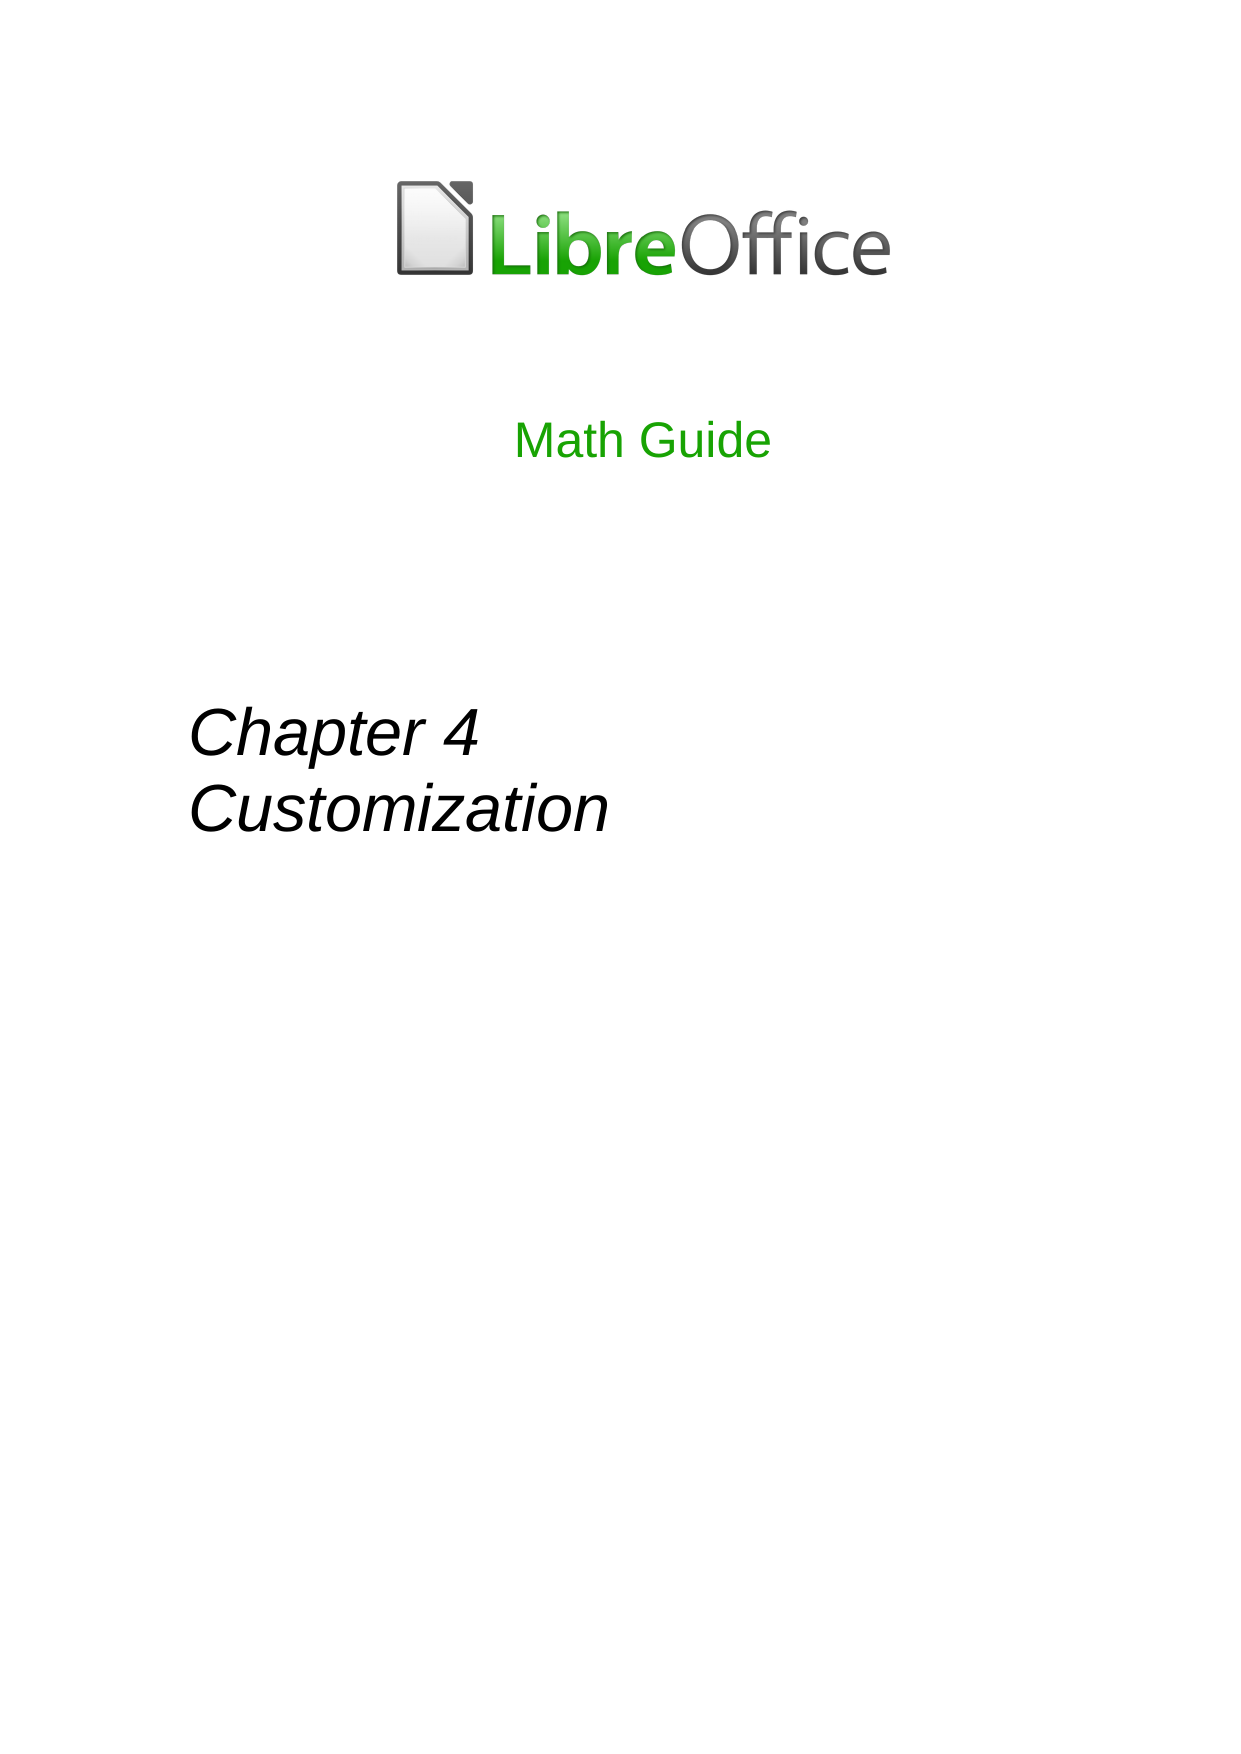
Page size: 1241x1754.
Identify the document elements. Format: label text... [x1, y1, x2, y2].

picture [392, 177, 893, 282]
text Math Guide [188, 410, 1098, 468]
title Chapter 4 Customization [188, 693, 1098, 846]
